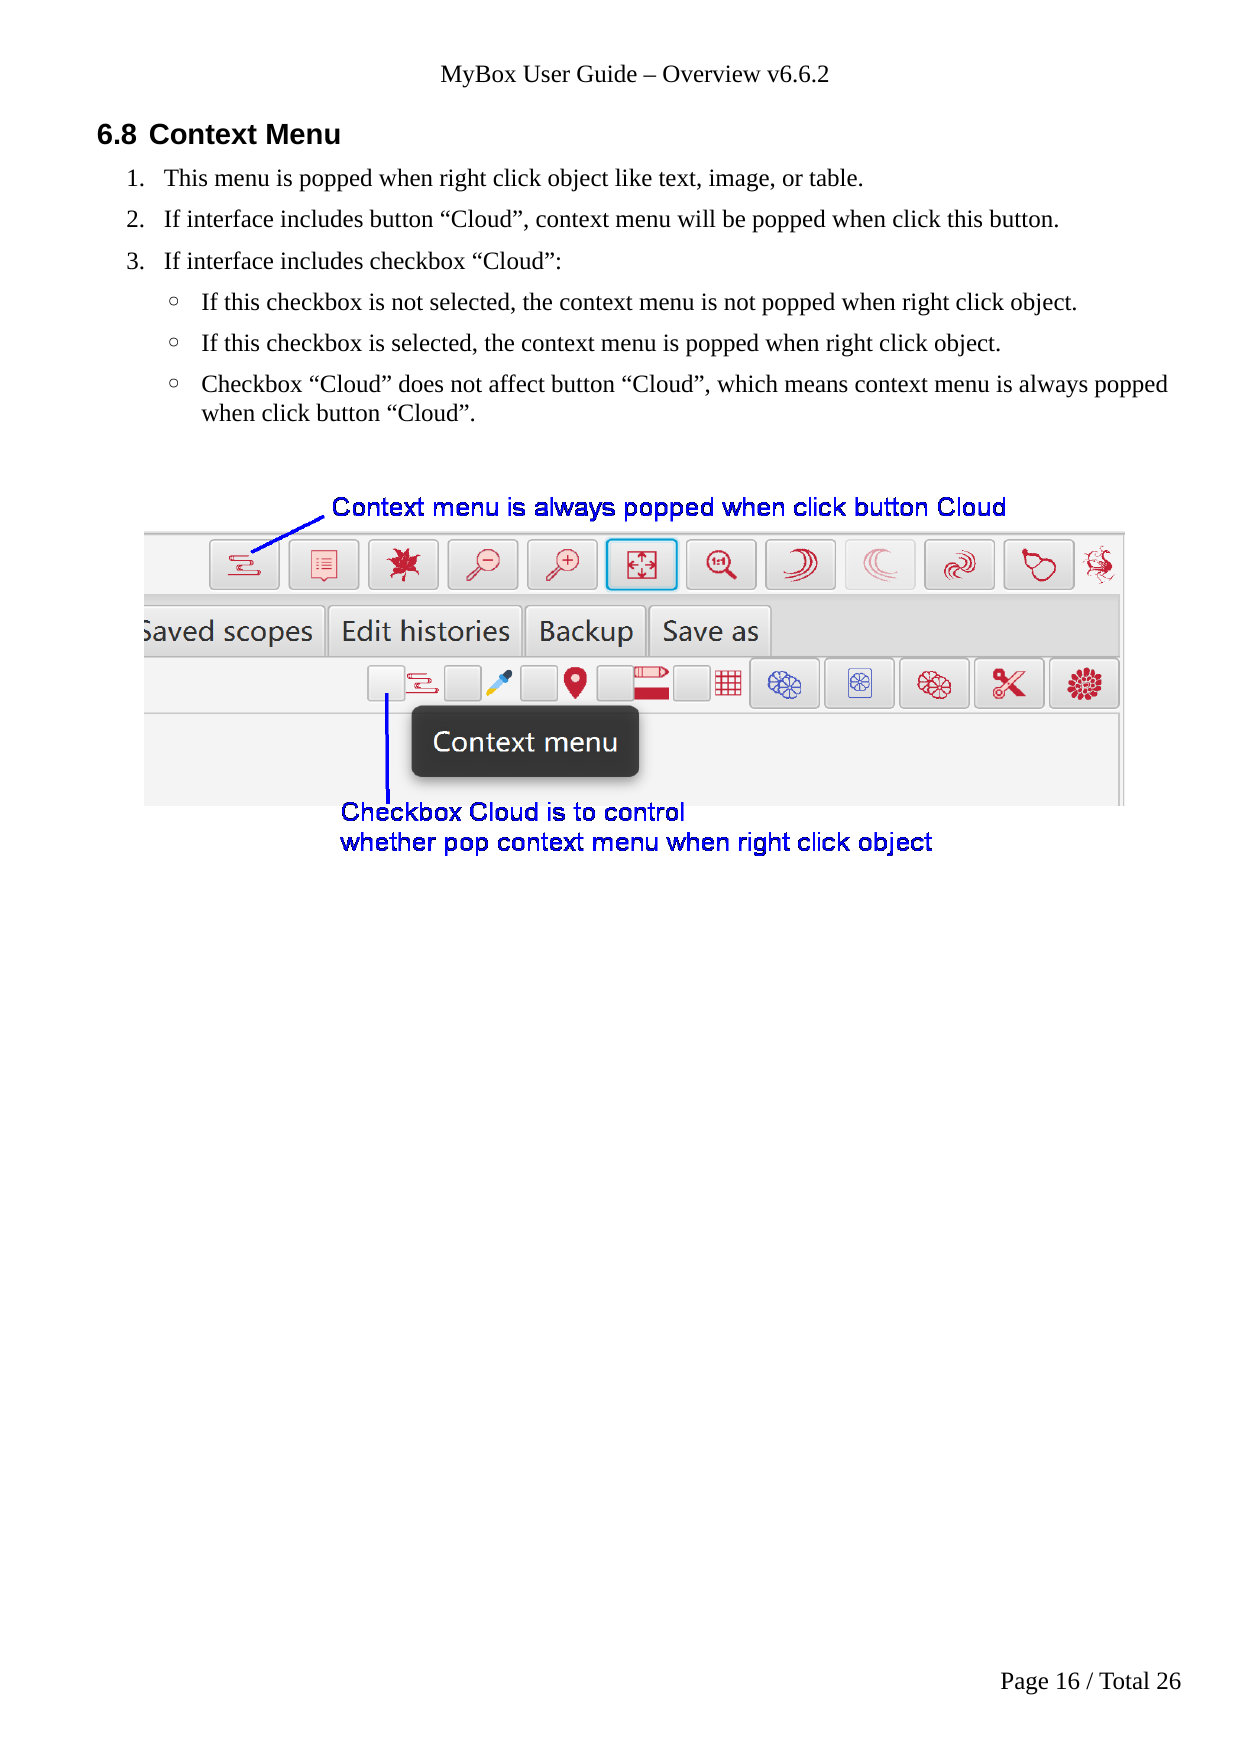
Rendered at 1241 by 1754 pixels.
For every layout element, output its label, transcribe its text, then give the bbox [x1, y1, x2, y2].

list Checkbox “Cloud” does not affect button “Cloud”, which means context menu is always popped when click button “Cloud”. [163, 369, 1181, 427]
picture [143, 480, 1127, 866]
list If this checkbox is selected, the context menu is popped when right click object. [163, 328, 1181, 357]
list If interface includes checkbox “Cloud”: [126, 246, 1181, 274]
list This menu is popped when right click object like text, image, or table. [126, 163, 1181, 192]
subtitle Context Menu [88, 117, 1181, 151]
list If interface includes button “Cloud”, context menu will be popped when click this button. [126, 204, 1181, 233]
list If this checkbox is not selected, the context menu is not popped when right click object. [163, 287, 1181, 316]
